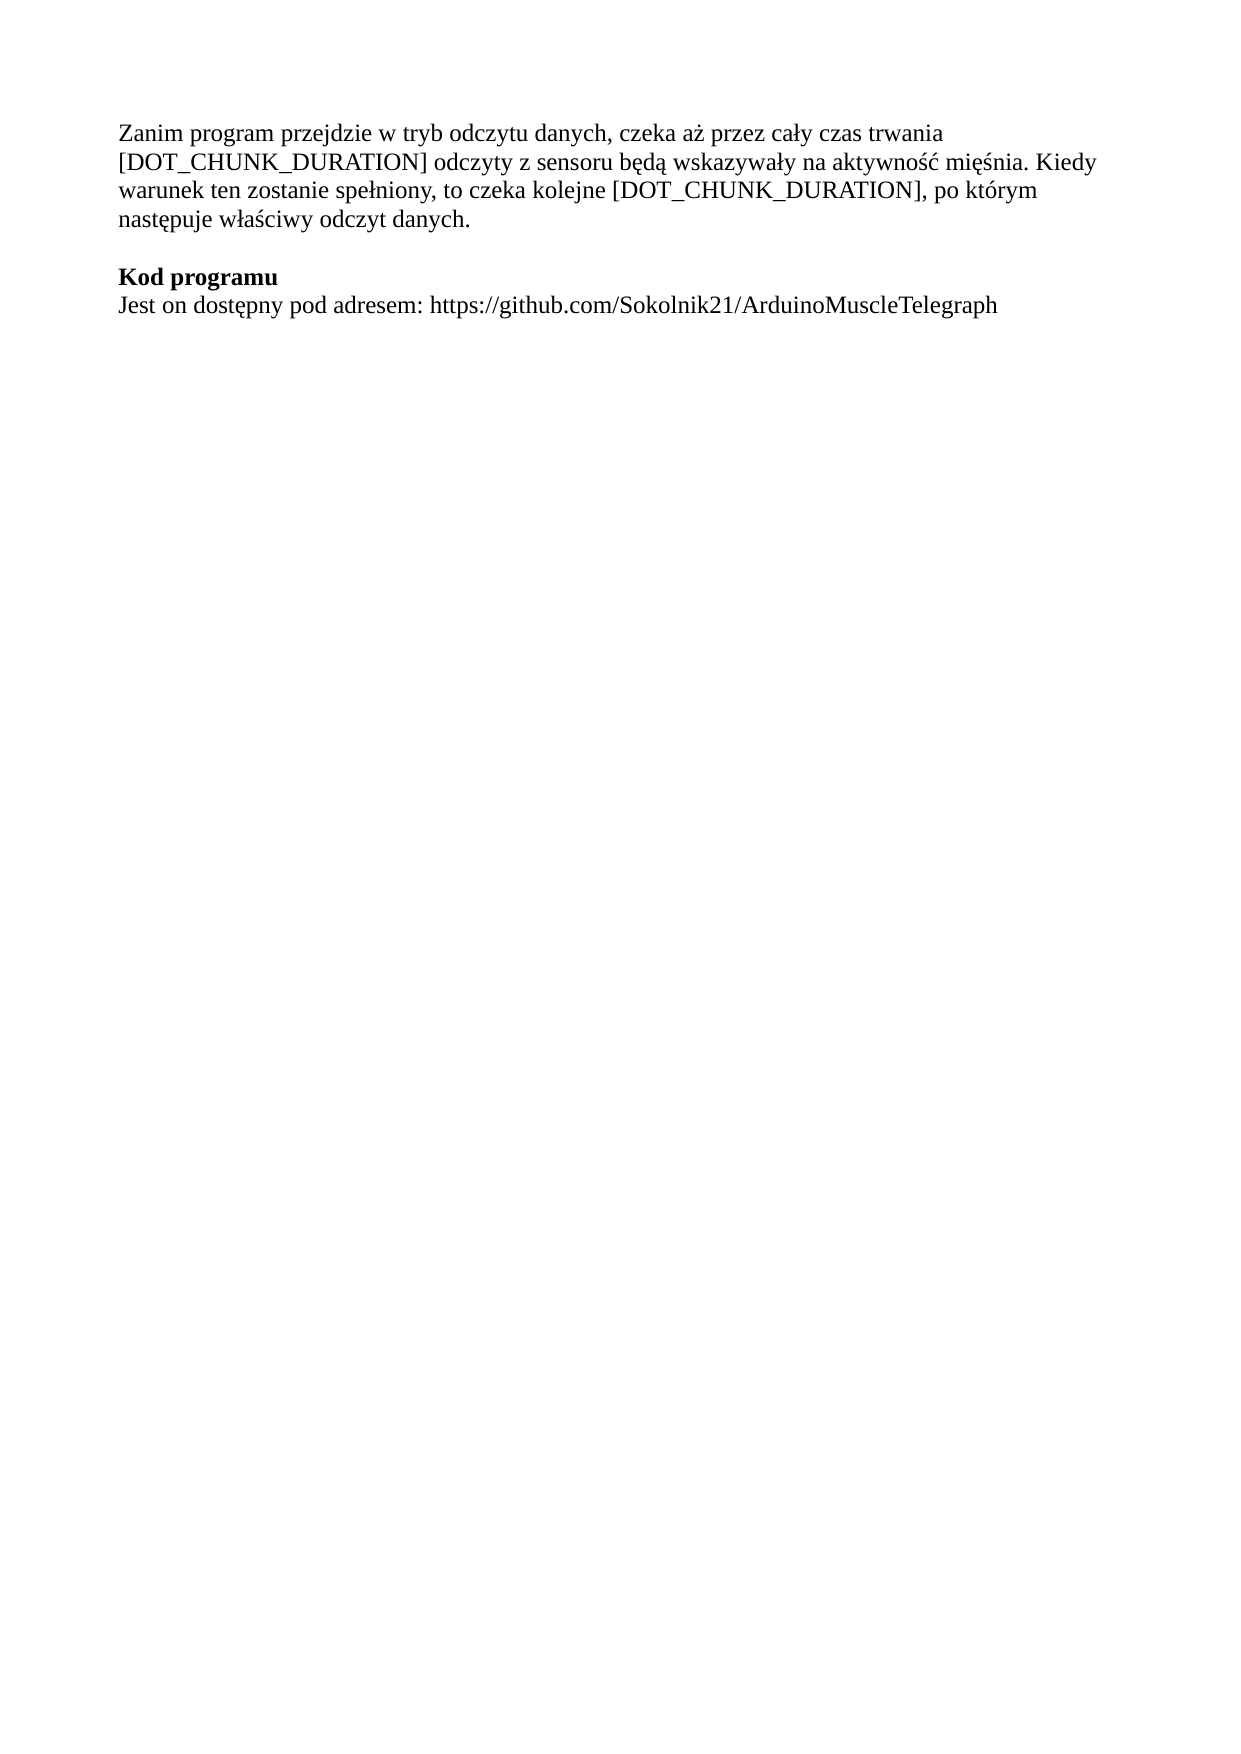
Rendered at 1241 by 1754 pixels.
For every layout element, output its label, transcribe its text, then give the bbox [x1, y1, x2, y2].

text Jest on dostępny pod adresem: https://github.com/Sokolnik21/ArduinoMuscleTelegraph [118, 291, 1122, 319]
text Kod programu [118, 262, 1122, 291]
text Zanim program przejdzie w tryb odczytu danych, czeka aż przez cały czas trwania [DOT_CHUNK_DURATION] odczyty z sensoru będą wskazywały na aktywność mięśnia. Kiedy warunek ten zostanie spełniony, to czeka kolejne [DOT_CHUNK_DURATION], po którym następuje właściwy odczyt danych. [118, 118, 1122, 233]
